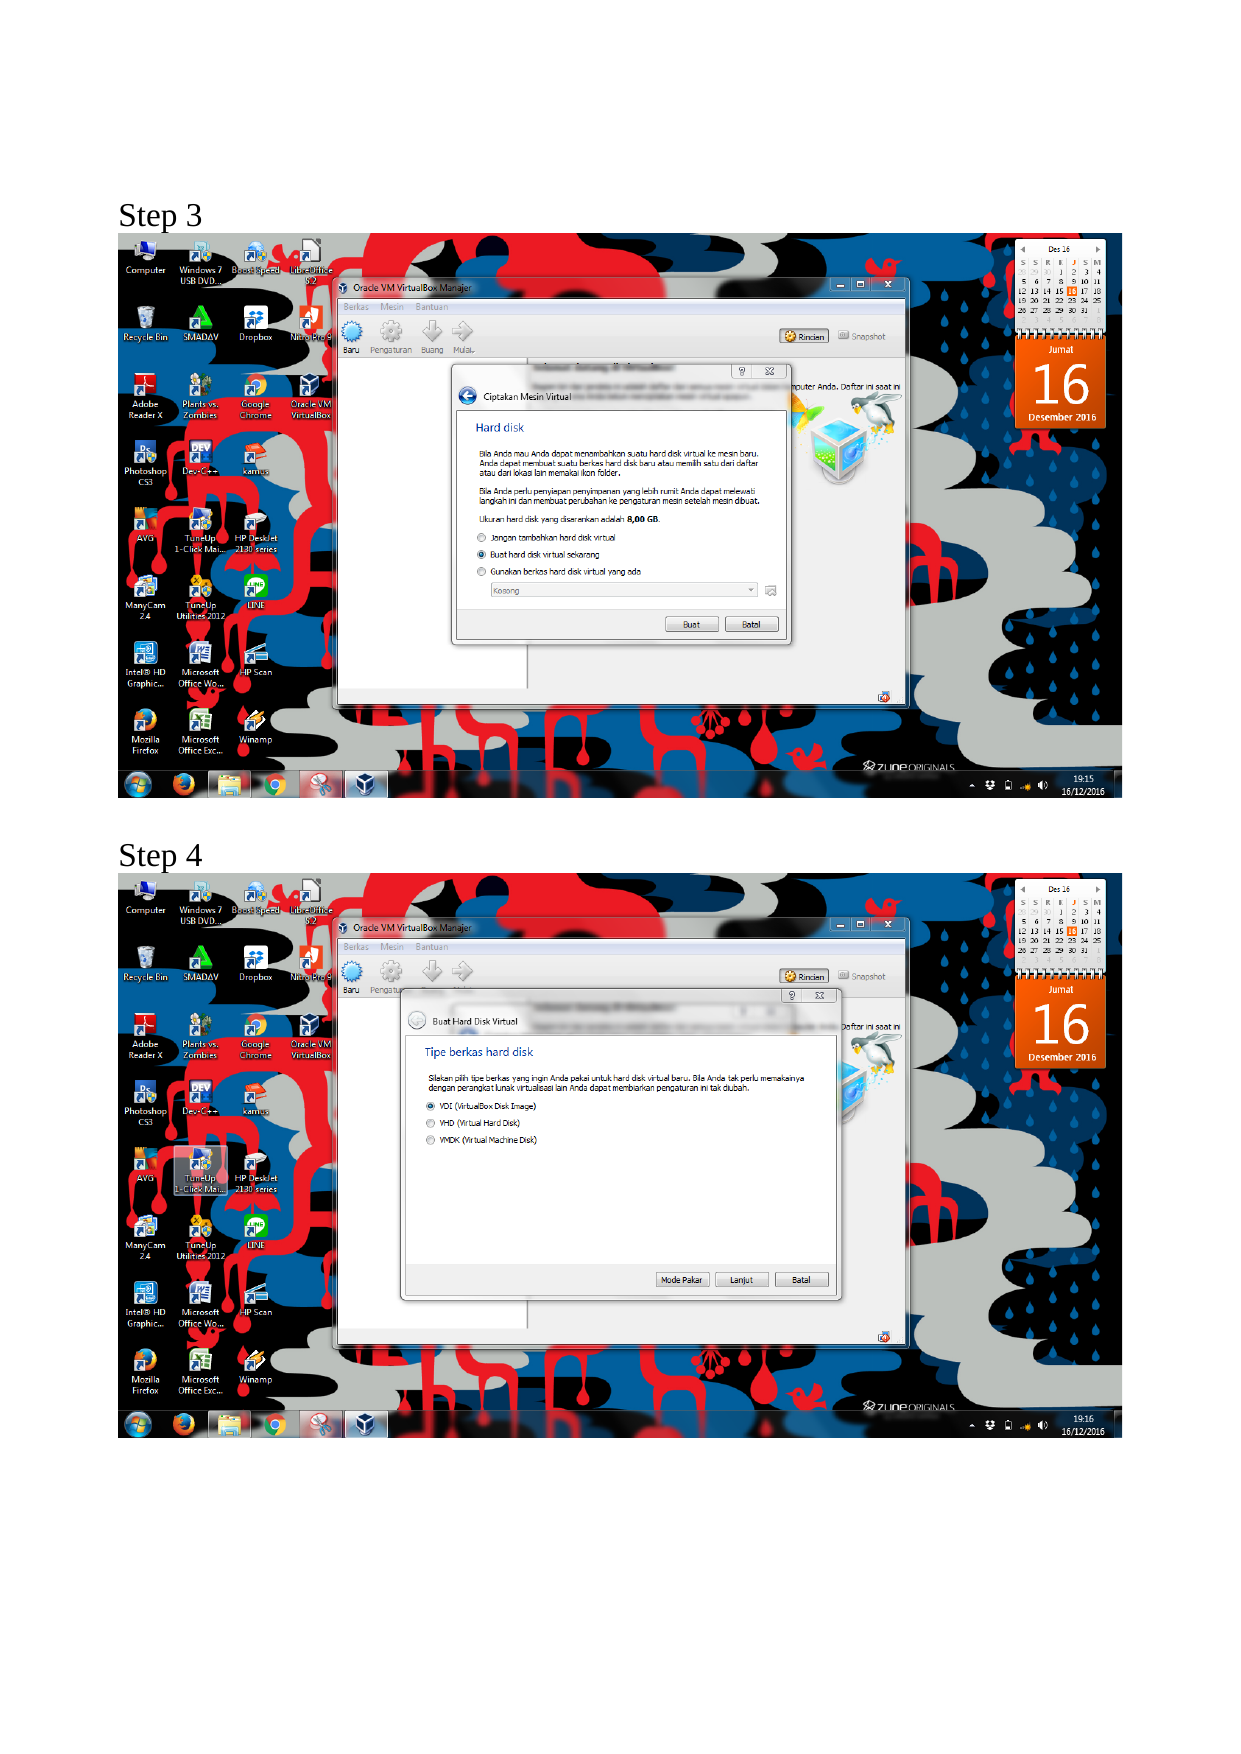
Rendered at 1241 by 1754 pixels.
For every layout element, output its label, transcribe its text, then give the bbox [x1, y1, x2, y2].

text Step 4 [118, 836, 1122, 873]
picture [118, 873, 1123, 1438]
picture [118, 233, 1123, 798]
text Step 3 [118, 195, 1122, 233]
